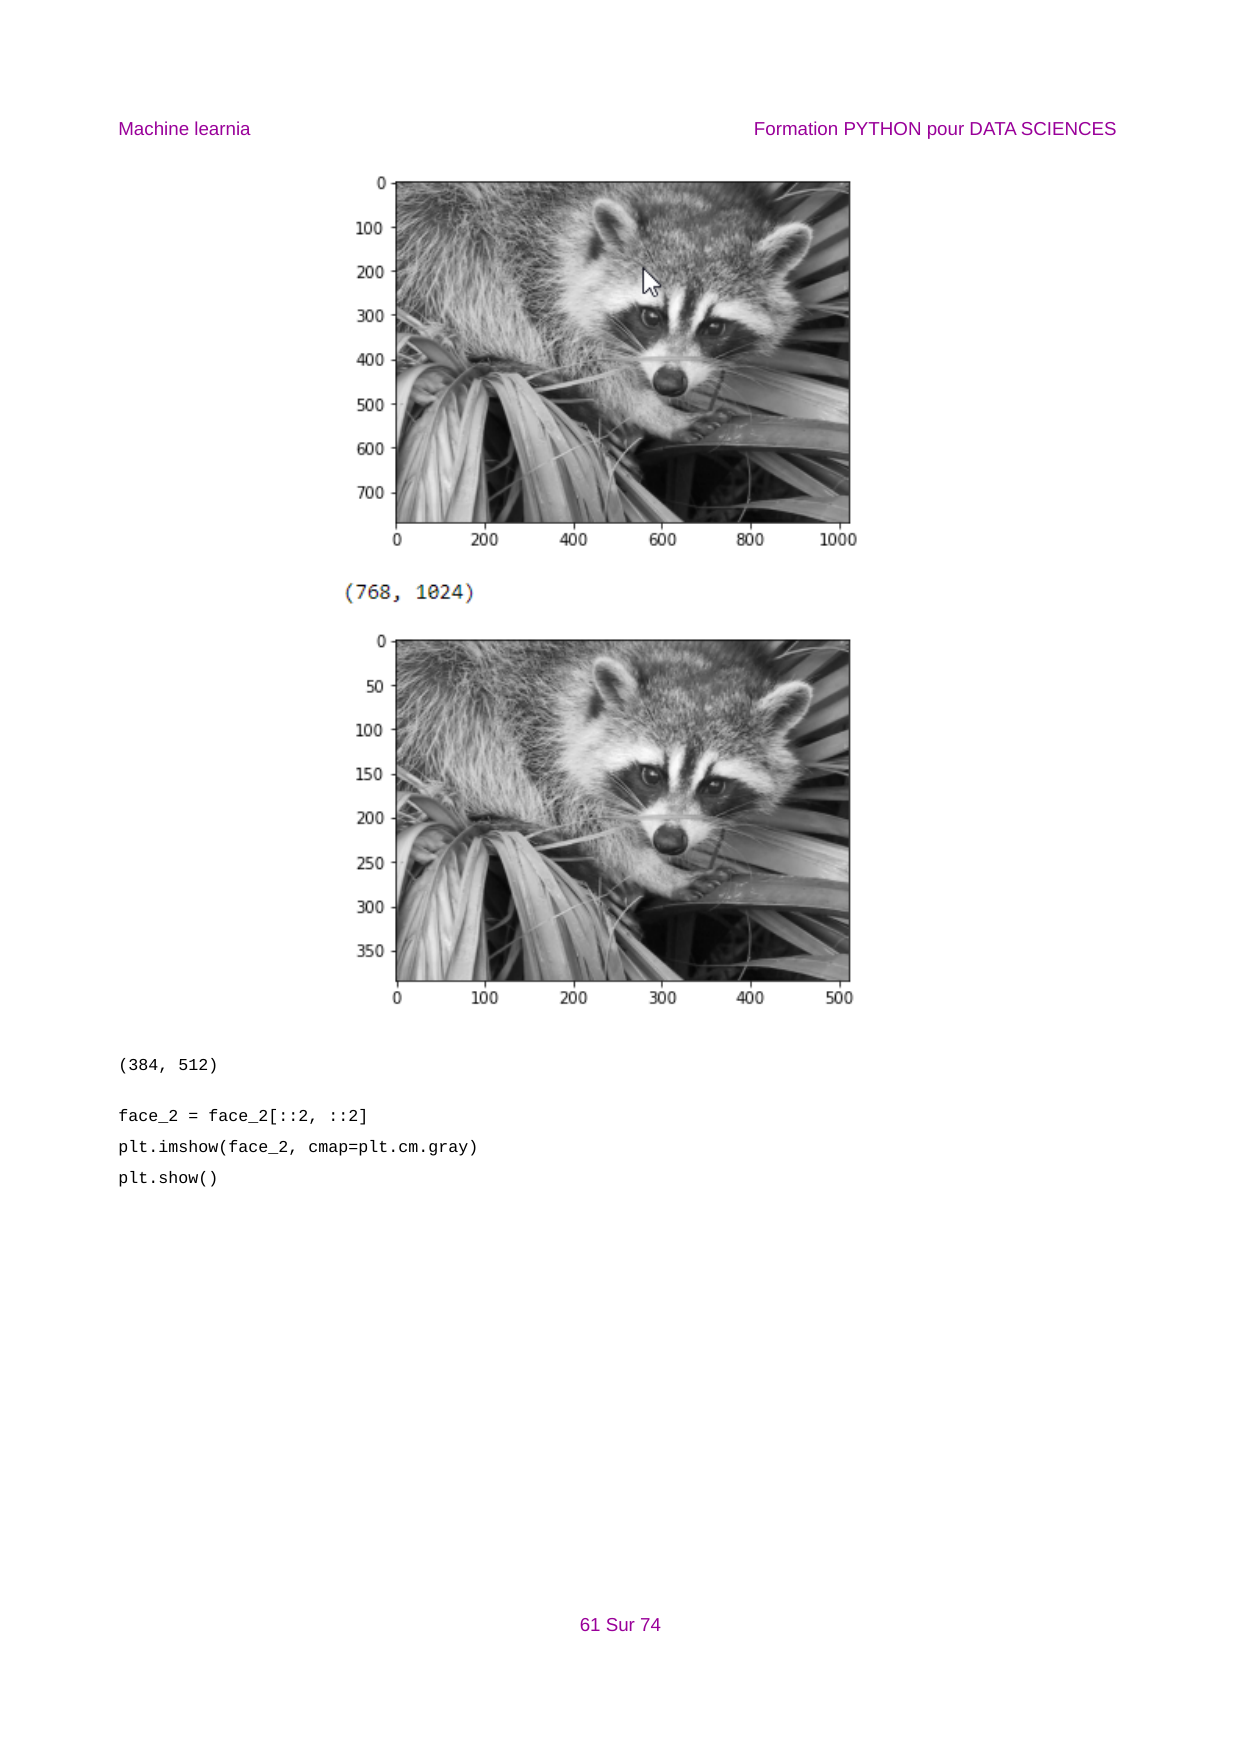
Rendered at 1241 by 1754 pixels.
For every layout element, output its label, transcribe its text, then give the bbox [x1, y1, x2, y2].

text plt.imshow(face_2, cmap=plt.cm.gray) [118, 1138, 1122, 1157]
text (384, 512) [118, 1057, 1122, 1076]
text face_2 = face_2[::2, ::2] [118, 1107, 1122, 1126]
picture [280, 169, 960, 1026]
text plt.show() [118, 1170, 1122, 1189]
